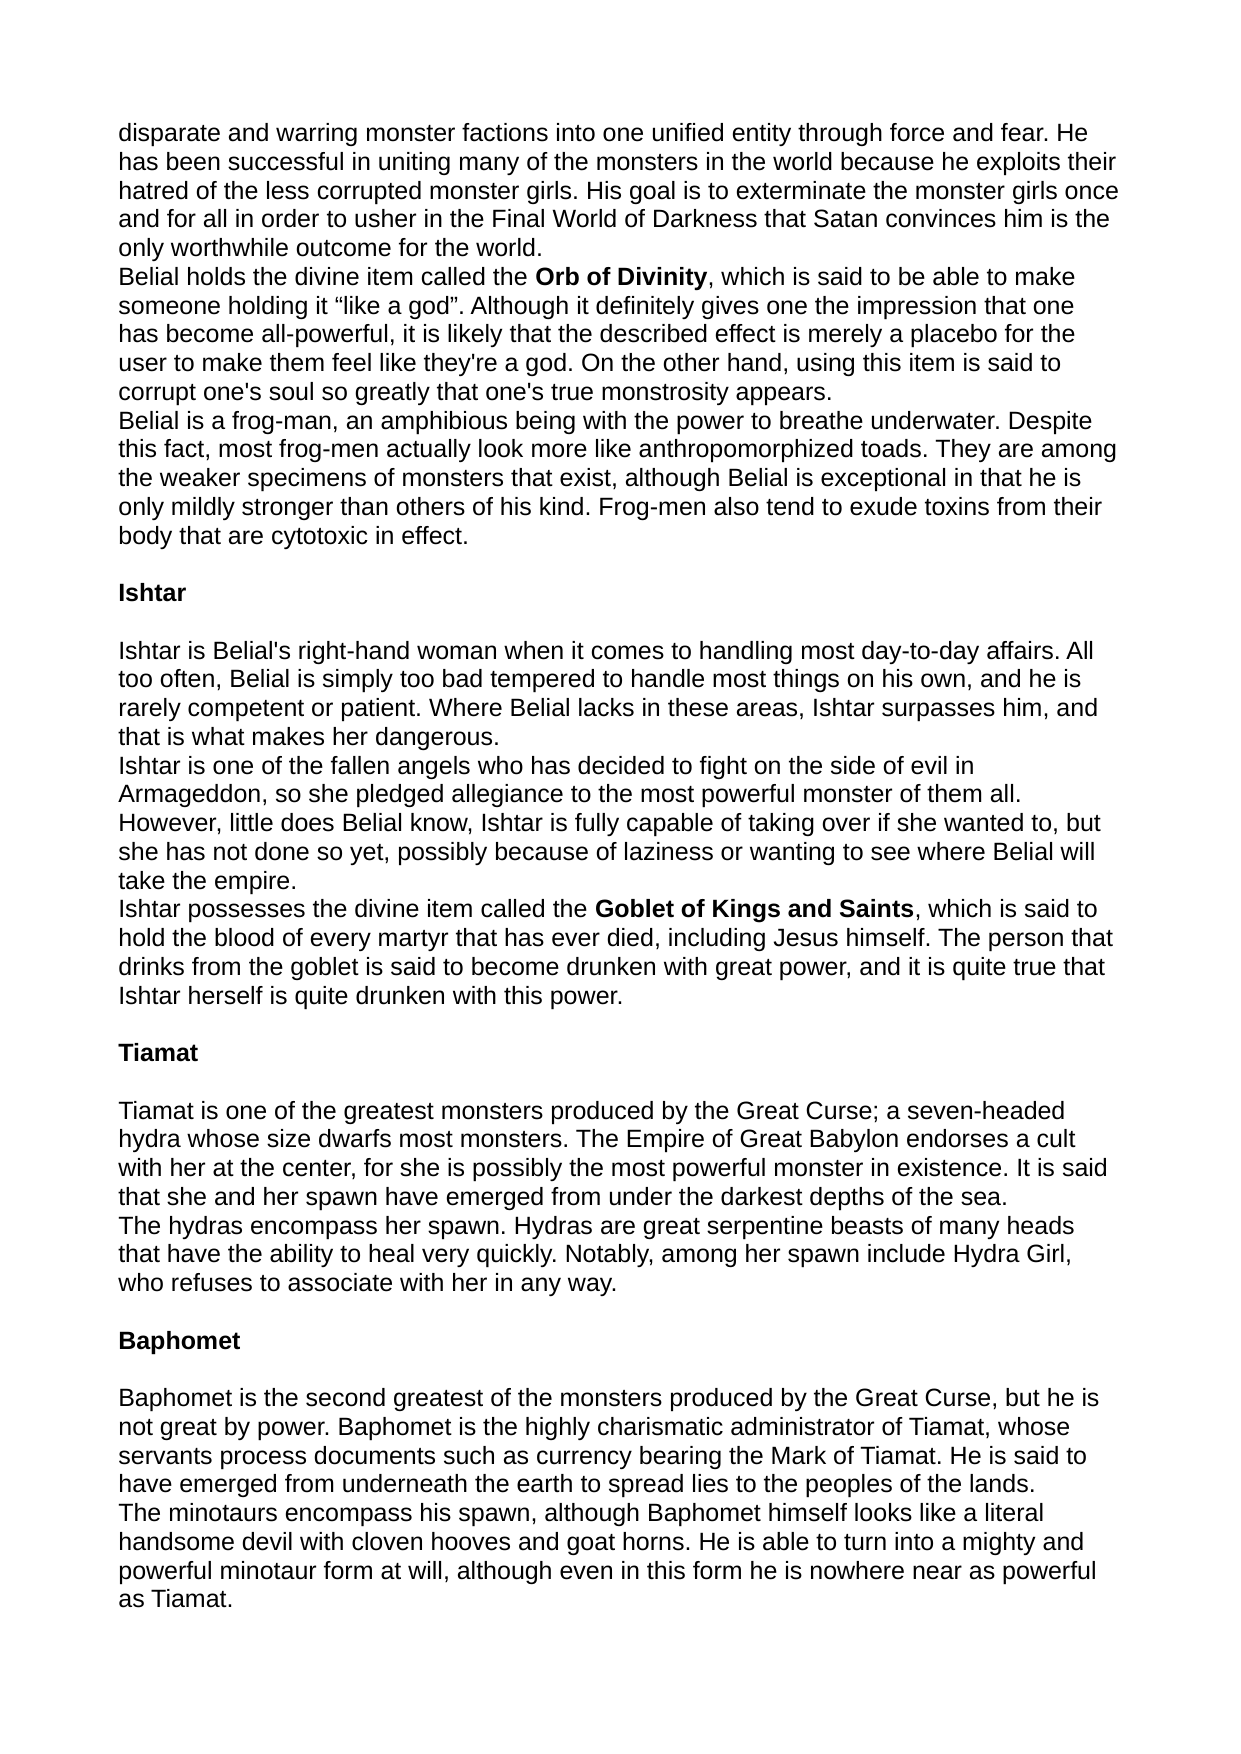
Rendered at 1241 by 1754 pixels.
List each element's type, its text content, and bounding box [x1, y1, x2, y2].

text Baphomet is the second greatest of the monsters produced by the Great Curse, but he is not great by power. Baphomet is the highly charismatic administrator of Tiamat, whose servants process documents such as currency bearing the Mark of Tiamat. He is said to have emerged from underneath the earth to spread lies to the peoples of the lands. [118, 1383, 1122, 1498]
text The minotaurs encompass his spawn, although Baphomet himself looks like a literal handsome devil with cloven hooves and goat horns. He is able to turn into a mighty and powerful minotaur form at will, although even in this form he is nowhere near as powerful as Tiamat. [118, 1498, 1122, 1613]
text The hydras encompass her spawn. Hydras are great serpentine beasts of many heads that have the ability to heal very quickly. Notably, among her spawn include Hydra Girl, who refuses to associate with her in any way. [118, 1211, 1122, 1297]
text Baphomet [118, 1326, 1122, 1354]
text Ishtar possesses the divine item called the Goblet of Kings and Saints, which is said to hold the blood of every martyr that has ever died, including Jesus himself. The person that drinks from the goblet is said to become drunken with great power, and it is quite true that Ishtar herself is quite drunken with this power. [118, 894, 1122, 1009]
text Belial holds the divine item called the Orb of Divinity, which is said to be able to make someone holding it “like a god”. Although it definitely gives one the impression that one has become all-powerful, it is likely that the described effect is merely a placebo for the user to make them feel like they're a god. On the other hand, using this item is said to corrupt one's soul so greatly that one's true monstrosity appears. [118, 262, 1122, 406]
text disparate and warring monster factions into one unified entity through force and fear. He has been successful in uniting many of the monsters in the world because he exploits their hatred of the less corrupted monster girls. His goal is to exterminate the monster girls once and for all in order to usher in the Final World of Darkness that Satan convinces him is the only worthwhile outcome for the world. [118, 118, 1122, 262]
text Tiamat is one of the greatest monsters produced by the Great Curse; a seven-headed hydra whose size dwarfs most monsters. The Empire of Great Babylon endorses a cult with her at the center, for she is possibly the most powerful monster in existence. It is said that she and her spawn have emerged from under the darkest depths of the sea. [118, 1096, 1122, 1211]
text Ishtar is one of the fallen angels who has decided to fight on the side of evil in Armageddon, so she pledged allegiance to the most powerful monster of them all. However, little does Belial know, Ishtar is fully capable of taking over if she wanted to, but she has not done so yet, possibly because of laziness or wanting to see where Belial will take the empire. [118, 751, 1122, 894]
text Tiamat [118, 1038, 1122, 1067]
text Ishtar [118, 578, 1122, 607]
text Belial is a frog-man, an amphibious being with the power to breathe underwater. Despite this fact, most frog-men actually look more like anthropomorphized toads. They are among the weaker specimens of monsters that exist, although Belial is exceptional in that he is only mildly stronger than others of his kind. Frog-men also tend to exude toxins from their body that are cytotoxic in effect. [118, 406, 1122, 549]
text Ishtar is Belial's right-hand woman when it comes to handling most day-to-day affairs. All too often, Belial is simply too bad tempered to handle most things on his own, and he is rarely competent or patient. Where Belial lacks in these areas, Ishtar surpasses him, and that is what makes her dangerous. [118, 636, 1122, 751]
